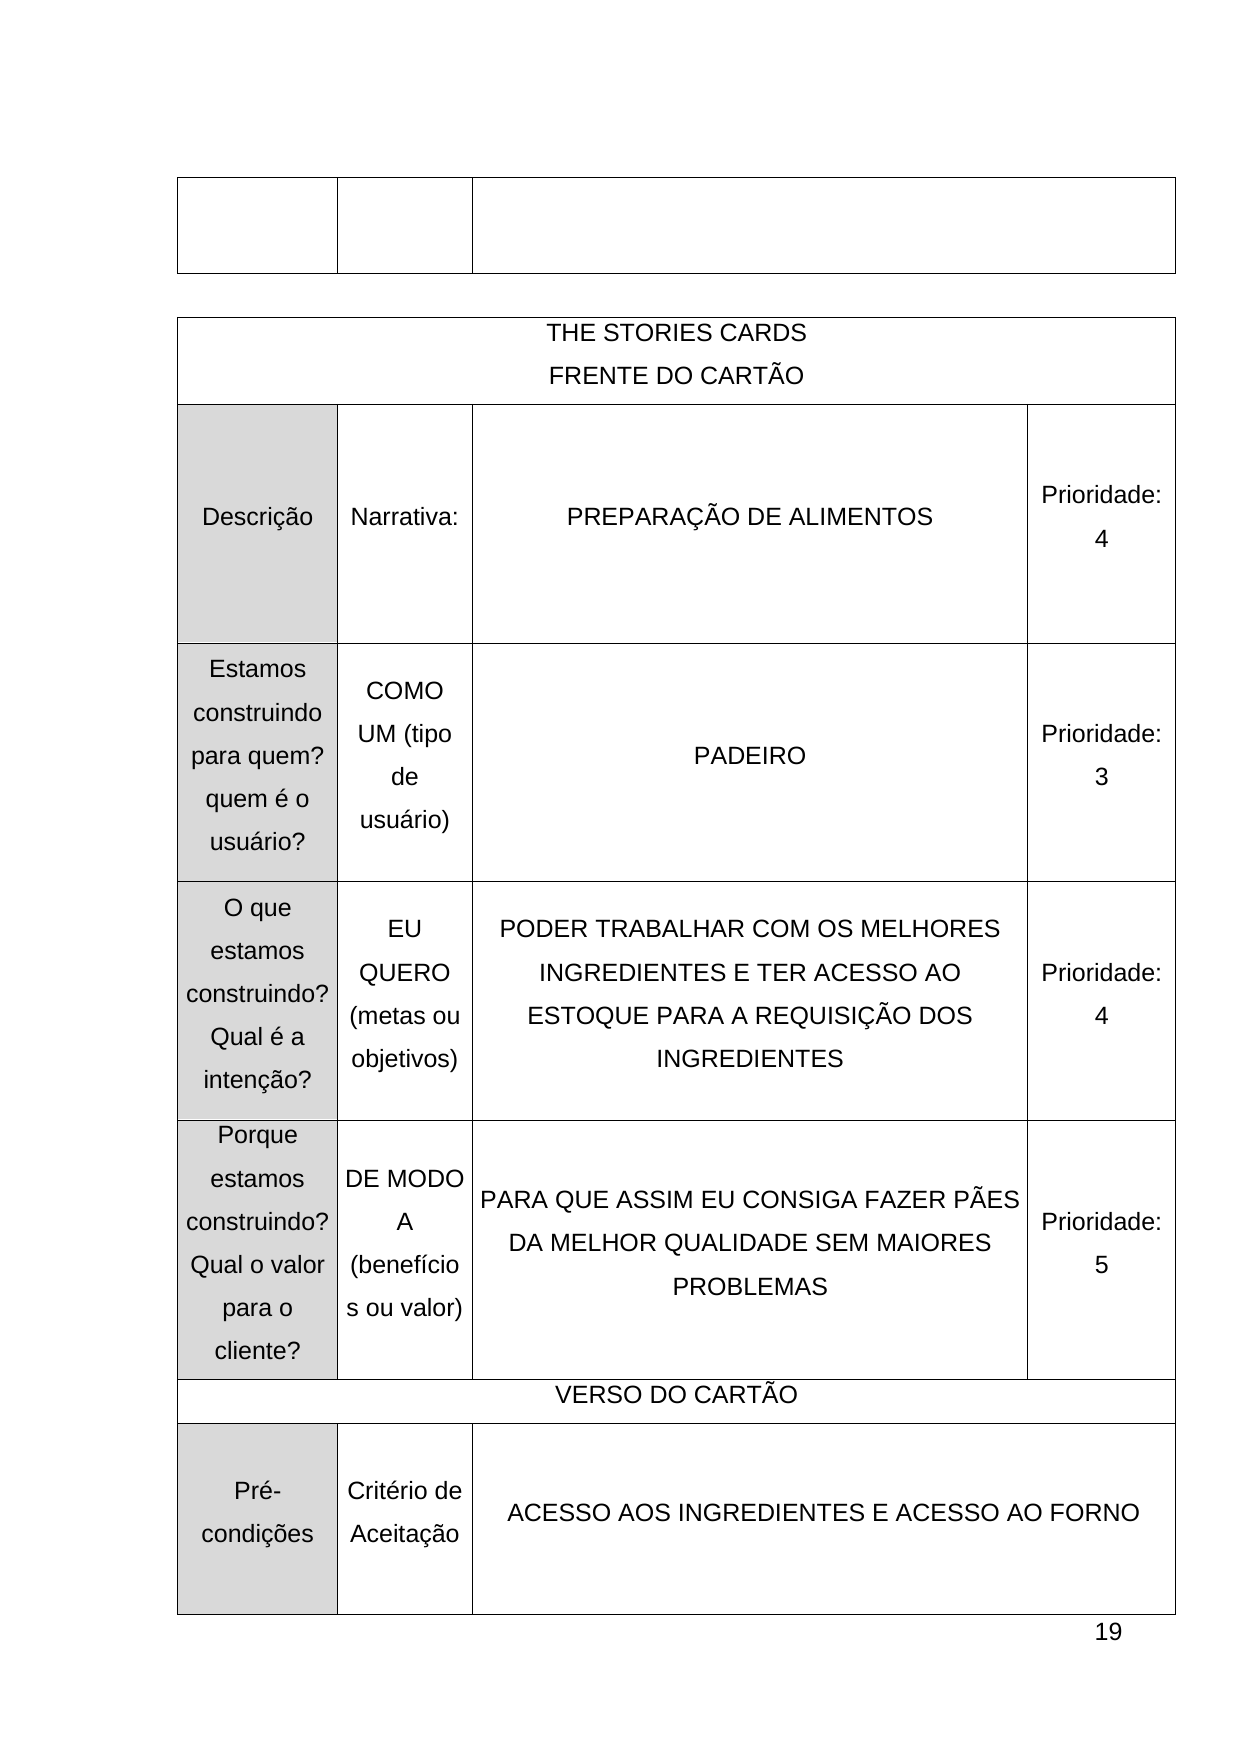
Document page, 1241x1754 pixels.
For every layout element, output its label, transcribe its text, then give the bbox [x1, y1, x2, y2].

table_cell [1176, 452, 1190, 499]
table_cell Prioridade:5 [1028, 1121, 1175, 1379]
table_cell [1176, 499, 1190, 547]
table_cell [1176, 1072, 1190, 1119]
table_cell Estamos construindo para quem? quem é o usuário? [178, 644, 337, 881]
table_cell [1176, 690, 1190, 738]
table_cell ACESSO AOS INGREDIENTES E ACESSO AO FORNO [473, 1424, 1175, 1614]
table_cell PARA QUE ASSIM EU CONSIGA FAZER PÃES DA MELHOR QUALIDADE SEM MAIORES PROBLEMAS [473, 1121, 1027, 1379]
table_header [1176, 317, 1190, 361]
table_cell [1176, 595, 1190, 642]
table_header THE STORIES CARDS [178, 318, 1175, 361]
table_cell Descrição [178, 405, 337, 642]
table_cell [1176, 361, 1190, 404]
table_cell [1176, 1566, 1190, 1614]
table_cell Prioridade:4 [1028, 882, 1175, 1119]
table_cell PADEIRO [473, 644, 1027, 881]
table_cell [1176, 881, 1190, 929]
table_cell Prioridade:3 [1028, 644, 1175, 881]
table_cell [1176, 929, 1190, 976]
table_cell [1176, 786, 1190, 833]
table_cell FRENTE DO CARTÃO [178, 361, 1175, 404]
table_cell [1176, 976, 1190, 1024]
table_cell [1176, 1120, 1190, 1167]
table_cell [1176, 1379, 1190, 1423]
table_cell [1176, 1471, 1190, 1519]
table_cell [1176, 177, 1190, 225]
table_cell VERSO DO CARTÃO [178, 1380, 1175, 1423]
table_cell [1176, 1423, 1190, 1471]
table_cell [1176, 225, 1190, 273]
table_cell [1176, 404, 1190, 452]
table_cell [1176, 1215, 1190, 1263]
table_cell Porque estamos construindo? Qual o valor para o cliente? [178, 1121, 337, 1379]
table_cell [1176, 833, 1190, 881]
table_cell EU QUERO (metas ou objetivos) [338, 882, 472, 1119]
table_cell [1176, 1263, 1190, 1310]
table_cell COMO UM (tipo de usuário) [338, 644, 472, 881]
table_cell Pré-condições [178, 1424, 337, 1614]
table_cell Prioridade:4 [1028, 405, 1175, 642]
table_cell [1176, 1167, 1190, 1215]
table_cell Critério de Aceitação [338, 1424, 472, 1614]
table_cell [1176, 1310, 1190, 1379]
table_cell [1176, 1024, 1190, 1072]
table_cell Narrativa: [338, 405, 472, 642]
table_cell [1176, 547, 1190, 595]
table_cell [1176, 1519, 1190, 1566]
table_cell O que estamos construindo? Qual é a intenção? [178, 882, 337, 1119]
table_cell [1176, 738, 1190, 786]
table_cell PREPARAÇÃO DE ALIMENTOS [473, 405, 1027, 642]
table_cell DE MODO A (benefícios ou valor) [338, 1121, 472, 1379]
table_cell PODER TRABALHAR COM OS MELHORES INGREDIENTES E TER ACESSO AO ESTOQUE PARA A REQUISIÇÃO DOS INGREDIENTES [473, 882, 1027, 1119]
table_cell [1176, 643, 1190, 690]
